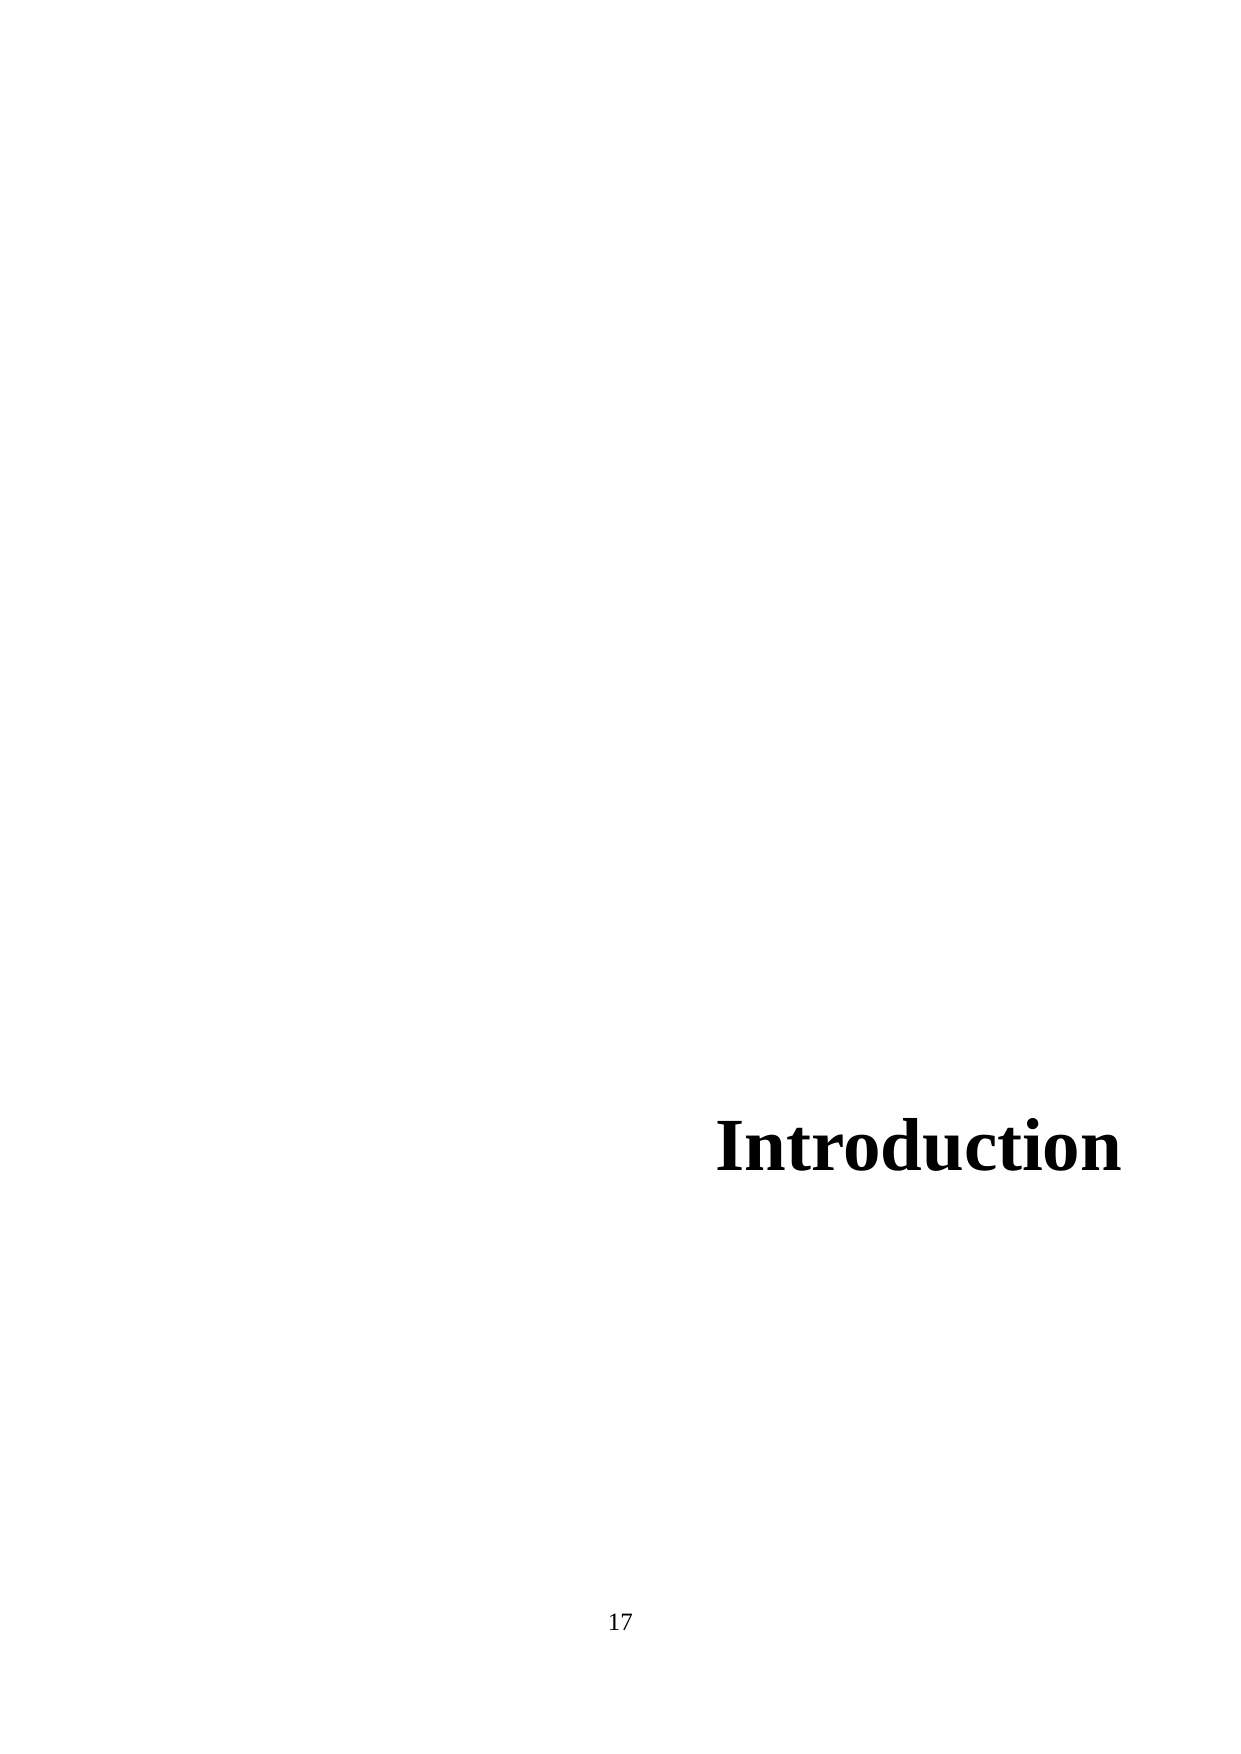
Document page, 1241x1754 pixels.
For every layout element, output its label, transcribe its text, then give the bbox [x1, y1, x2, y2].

subtitle Introduction [118, 1100, 1122, 1187]
